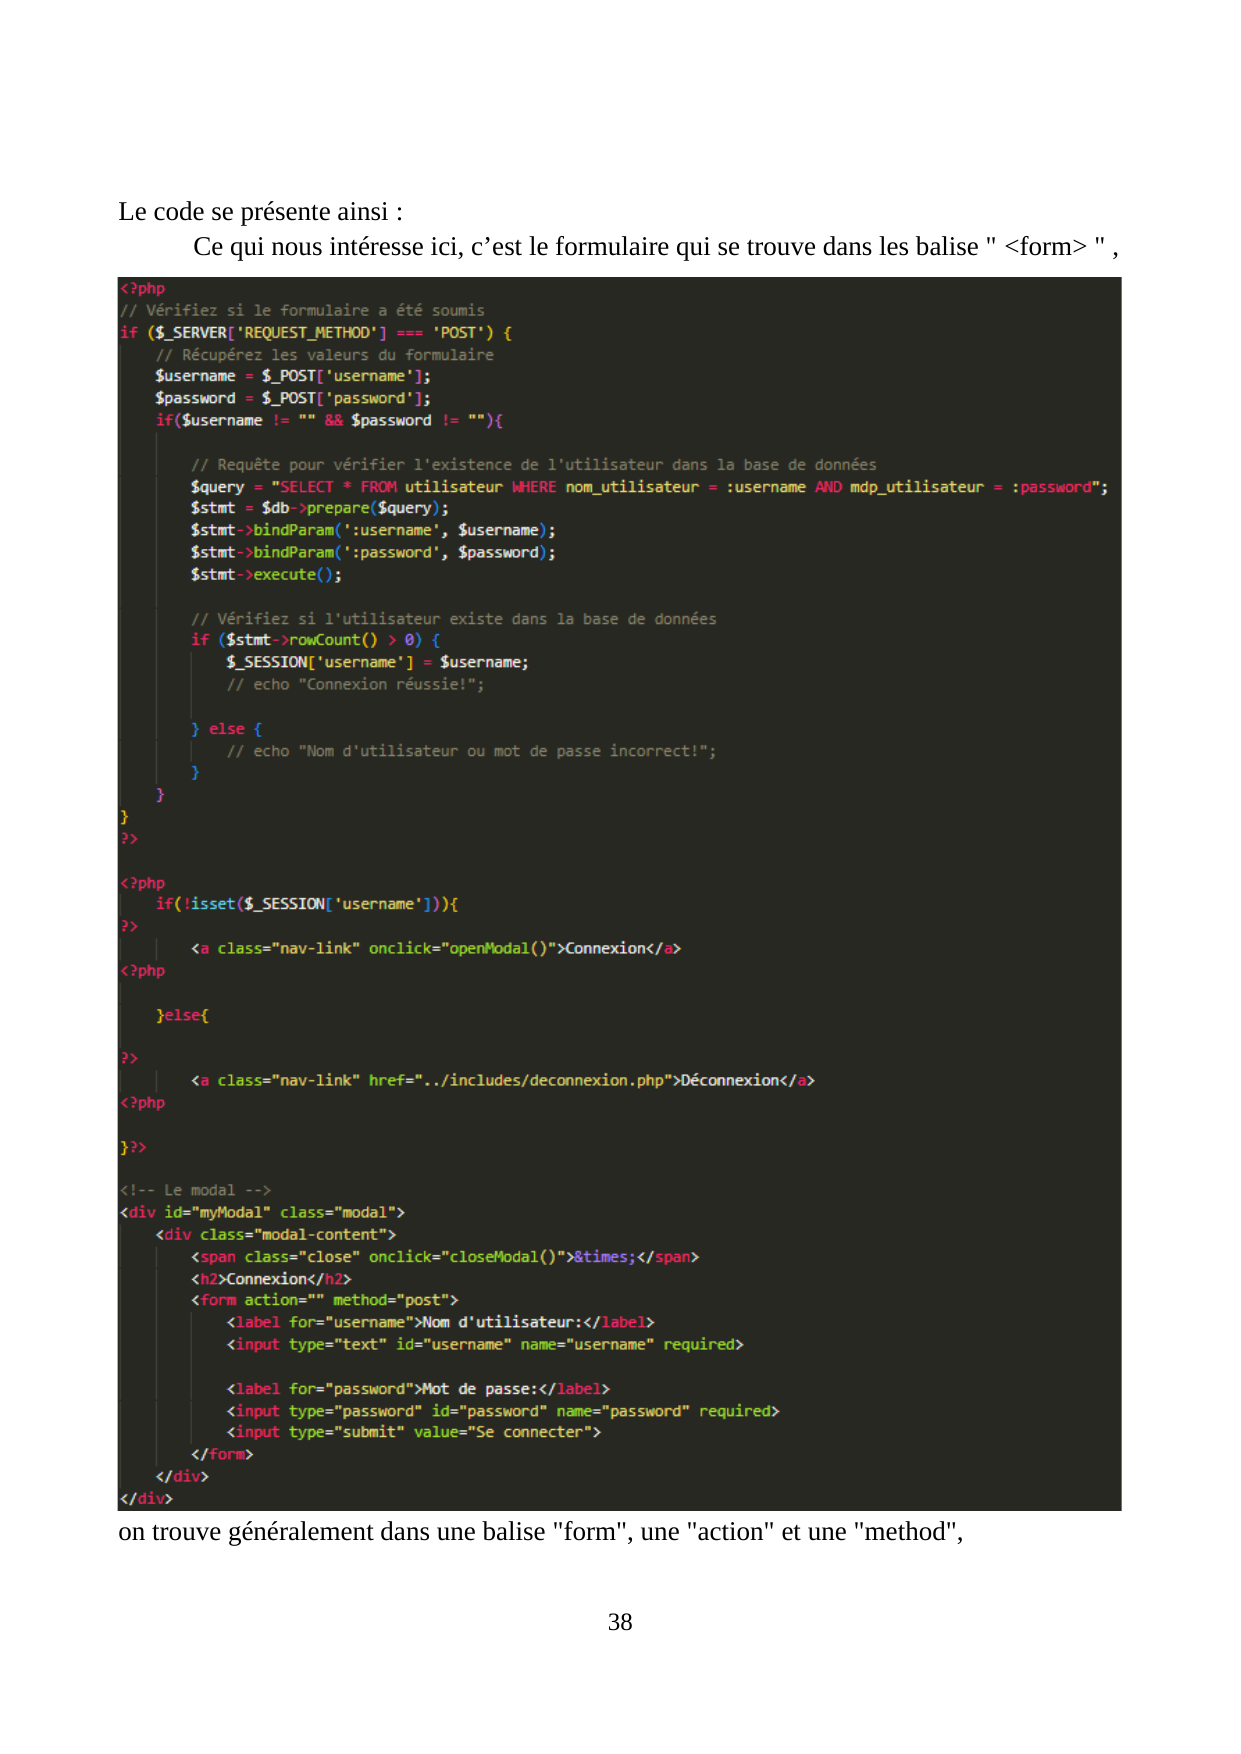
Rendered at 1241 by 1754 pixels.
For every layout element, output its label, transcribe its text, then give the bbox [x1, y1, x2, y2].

text on trouve généralement dans une balise "form", une "action" et une "method", [118, 1511, 1122, 1546]
text [118, 266, 1122, 277]
picture [117, 277, 1122, 1511]
text Ce qui nous intéresse ici, c’est le formulaire qui se trouve dans les balise " <form> " , [118, 230, 1122, 262]
text Le code se présente ainsi : [118, 195, 1122, 226]
